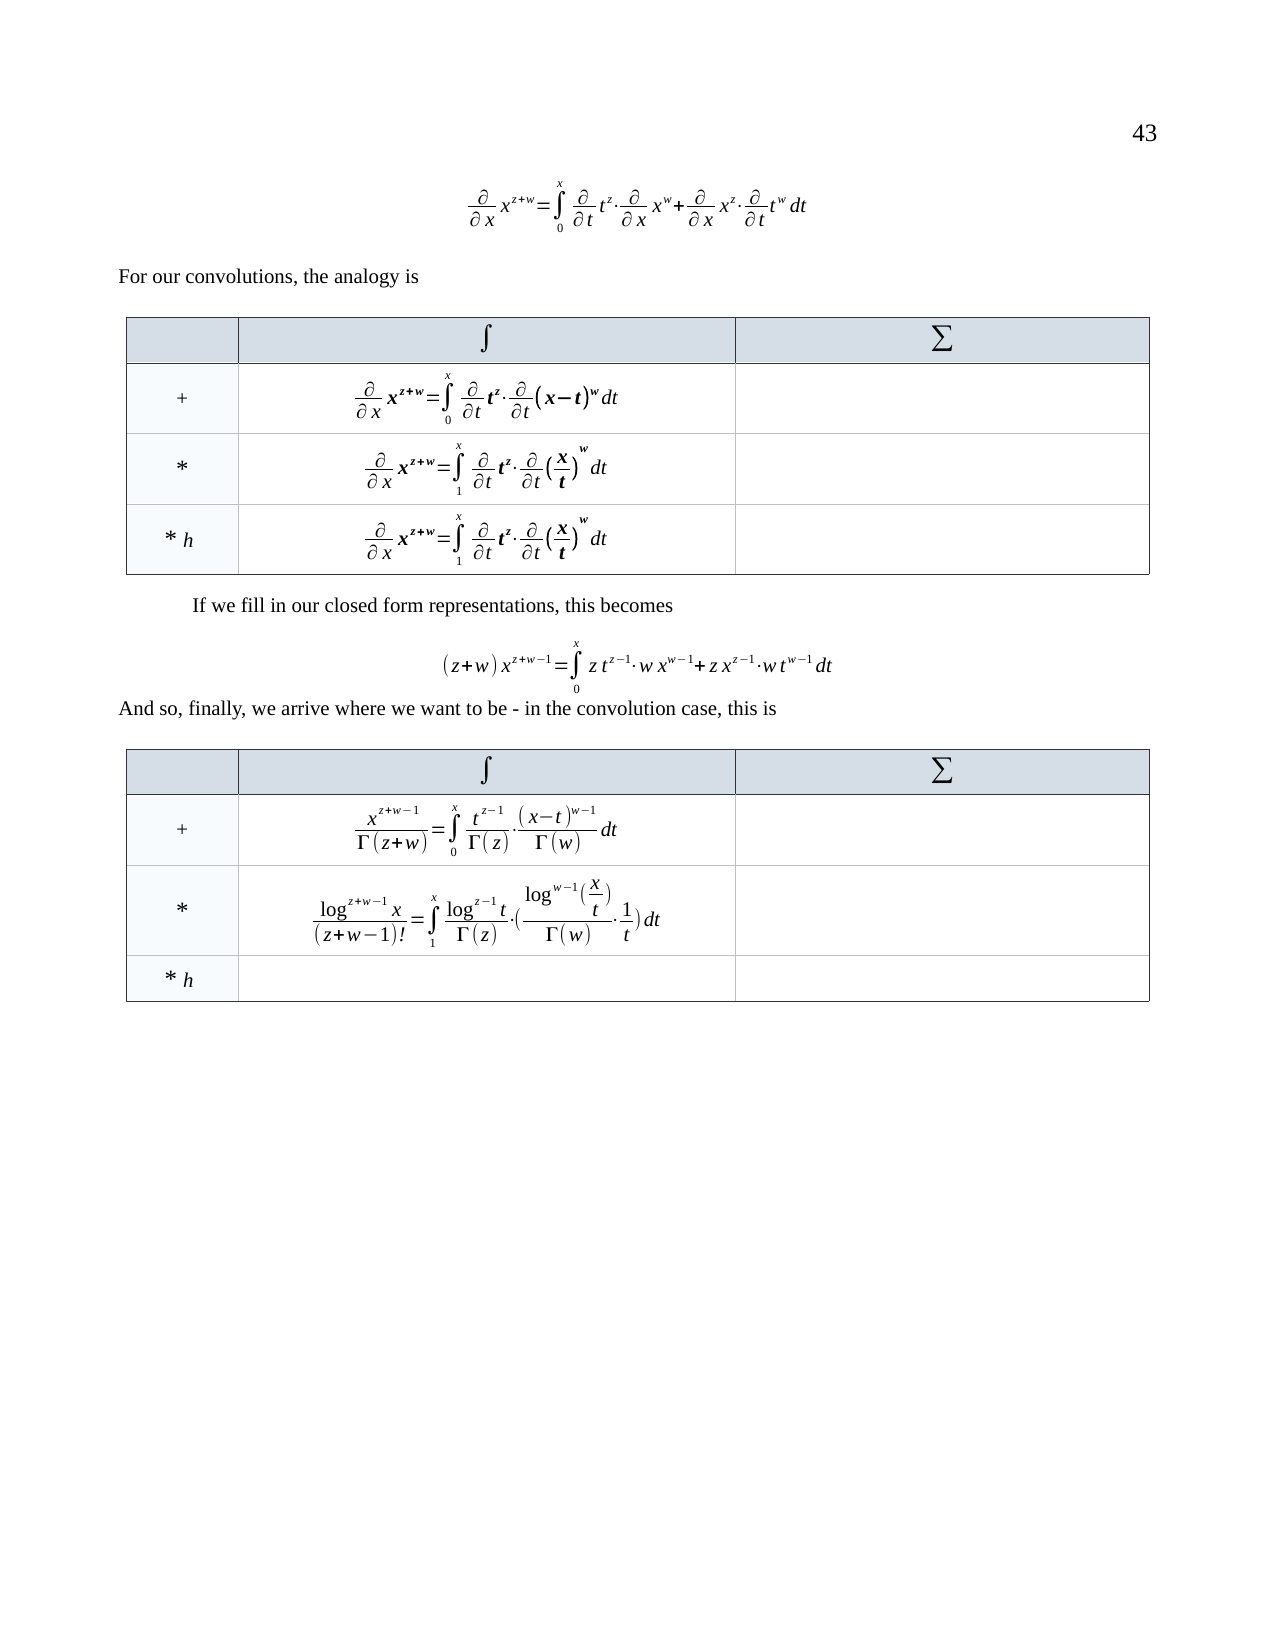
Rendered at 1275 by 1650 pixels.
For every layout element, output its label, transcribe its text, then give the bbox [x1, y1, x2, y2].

text For our convolutions, the analogy is [118, 264, 1157, 288]
table_header [239, 318, 735, 362]
table_header [239, 750, 735, 794]
table_header [127, 750, 238, 794]
table_cell [239, 795, 735, 865]
text And so, finally, we arrive where we want to be - in the convolution case, this is [118, 696, 1157, 720]
table_cell + [127, 364, 238, 433]
table_cell + [127, 795, 238, 865]
table_header [736, 750, 1149, 794]
table_cell [736, 795, 1149, 865]
table_cell [239, 505, 735, 574]
table_cell [239, 434, 735, 503]
table_cell [736, 434, 1149, 503]
table_cell [736, 866, 1149, 955]
table_cell * [127, 505, 238, 574]
text If we fill in our closed form representations, this becomes [118, 593, 1157, 617]
table_cell [736, 505, 1149, 574]
table_header [127, 318, 238, 362]
table_cell [239, 866, 735, 955]
table_cell [239, 364, 735, 433]
table_cell * [127, 434, 238, 503]
table_header [736, 318, 1149, 362]
table_cell * [127, 956, 238, 1001]
table_cell * [127, 866, 238, 955]
table_cell [736, 956, 1149, 1001]
table_cell [239, 956, 735, 1001]
table_cell [736, 364, 1149, 433]
